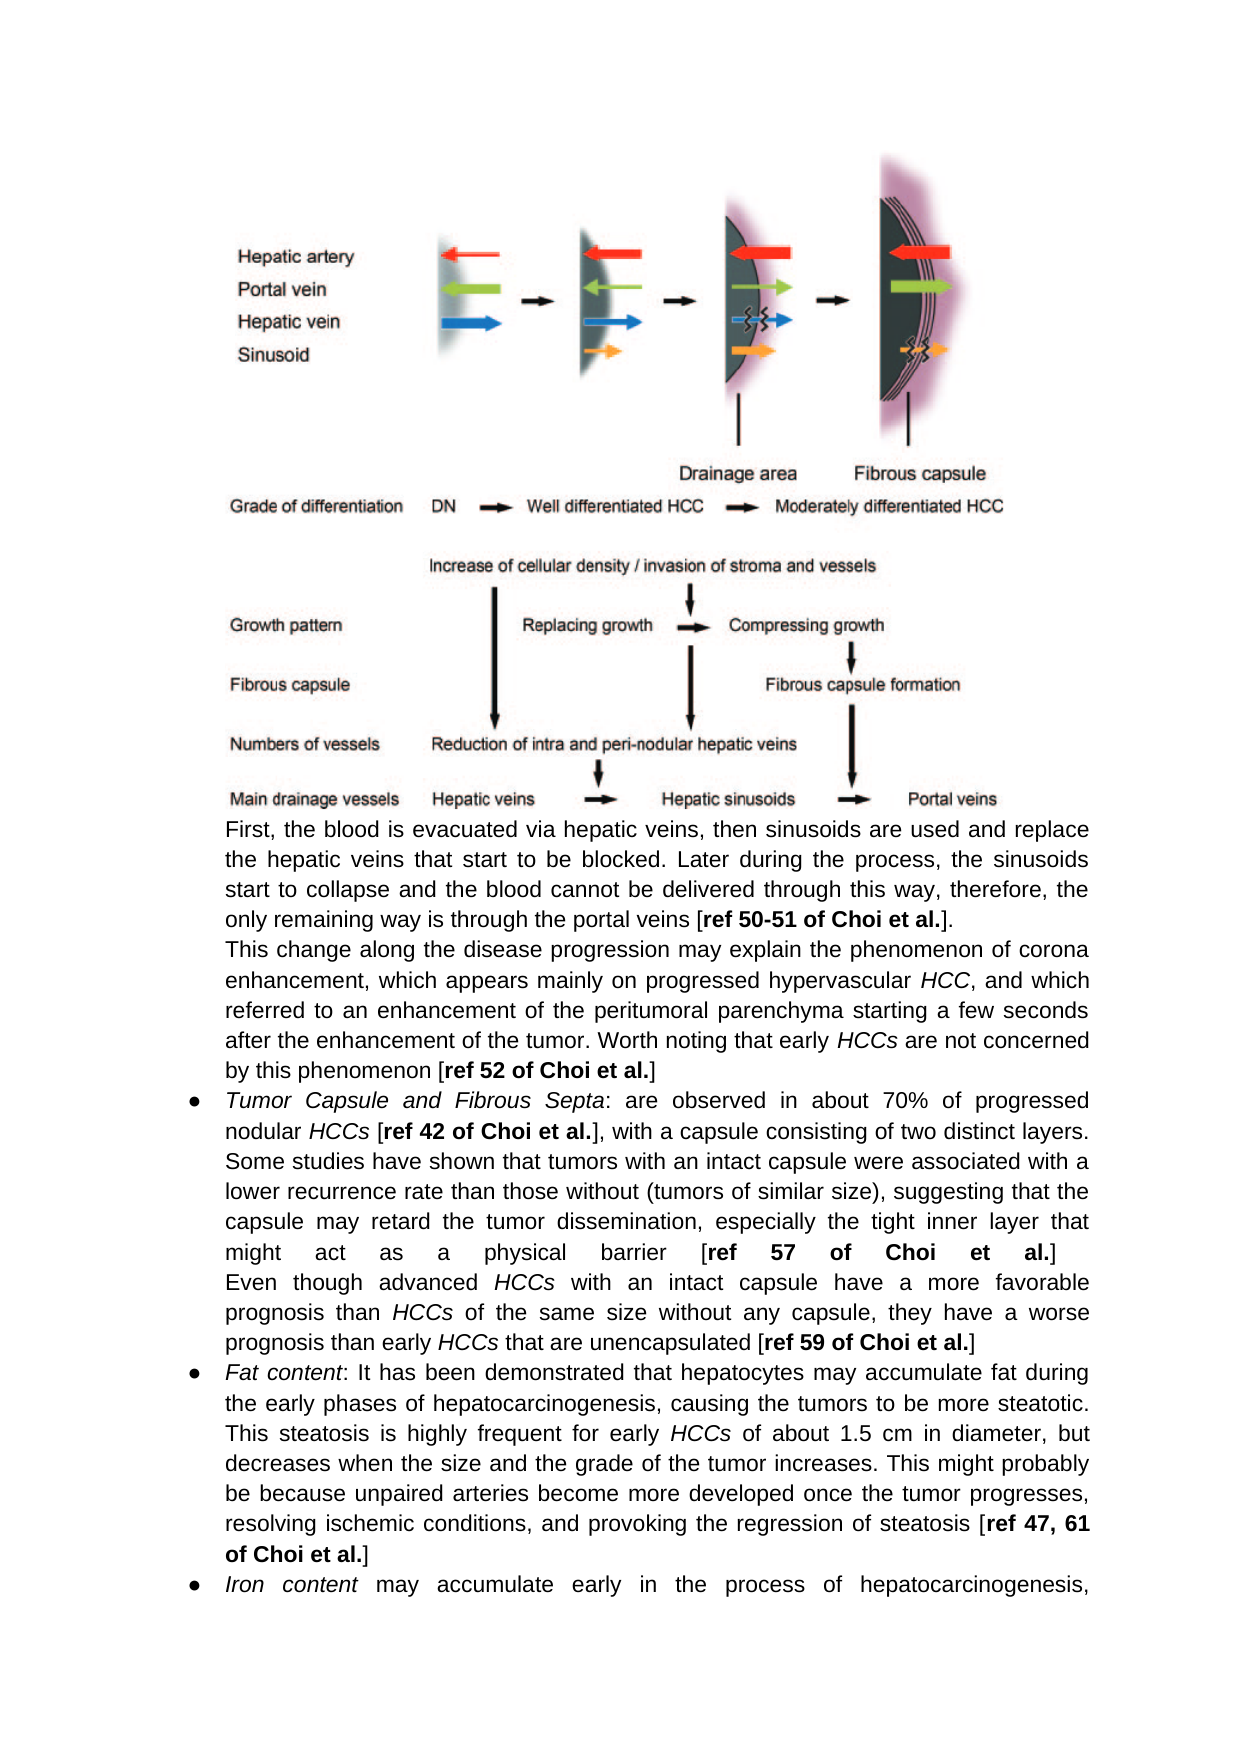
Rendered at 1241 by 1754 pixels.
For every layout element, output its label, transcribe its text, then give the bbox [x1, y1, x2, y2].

list Iron content may accumulate early in the process of hepatocarcinogenesis, [187, 1571, 1090, 1597]
text First, the blood is evacuated via hepatic veins, then sinusoids are used and replace the hepatic veins that start to be blocked. Later during the process, the sinusoids start to collapse and the blood cannot be delivered through this way, therefore, the only remaining way is through the portal veins [ref 50-51 of Choi et al.]. [225, 150, 1090, 932]
list Fat content: It has been demonstrated that hepatocytes may accumulate fat during the early phases of hepatocarcinogenesis, causing the tumors to be more steatotic. This steatosis is highly frequent for early HCCs of about 1.5 cm in diameter, but decreases when the size and the grade of the tumor increases. This might probably be because unpaired arteries become more developed once the tumor progresses, resolving ischemic conditions, and provoking the regression of steatosis [ref 47, 61 of Choi et al.] [187, 1359, 1090, 1567]
picture [225, 150, 1004, 812]
text This change along the disease progression may explain the phenomenon of corona enhancement, which appears mainly on progressed hypervascular HCC, and which referred to an enhancement of the peritumoral parenchyma starting a few seconds after the enhancement of the tumor. Worth noting that early HCCs are not concerned by this phenomenon [ref 52 of Choi et al.] [225, 936, 1090, 1083]
list Tumor Capsule and Fibrous Septa: are observed in about 70% of progressed nodular HCCs [ref 42 of Choi et al.], with a capsule consisting of two distinct layers. Some studies have shown that tumors with an intact capsule were associated with a lower recurrence rate than those without (tumors of similar size), suggesting that the capsule may retard the tumor dissemination, especially the tight inner layer that might act as a physical barrier [ref 57 of Choi et al.] Even though advanced HCCs with an intact capsule have a more favorable prognosis than HCCs of the same size without any capsule, they have a worse prognosis than early HCCs that are unencapsulated [ref 59 of Choi et al.] [187, 1087, 1090, 1355]
